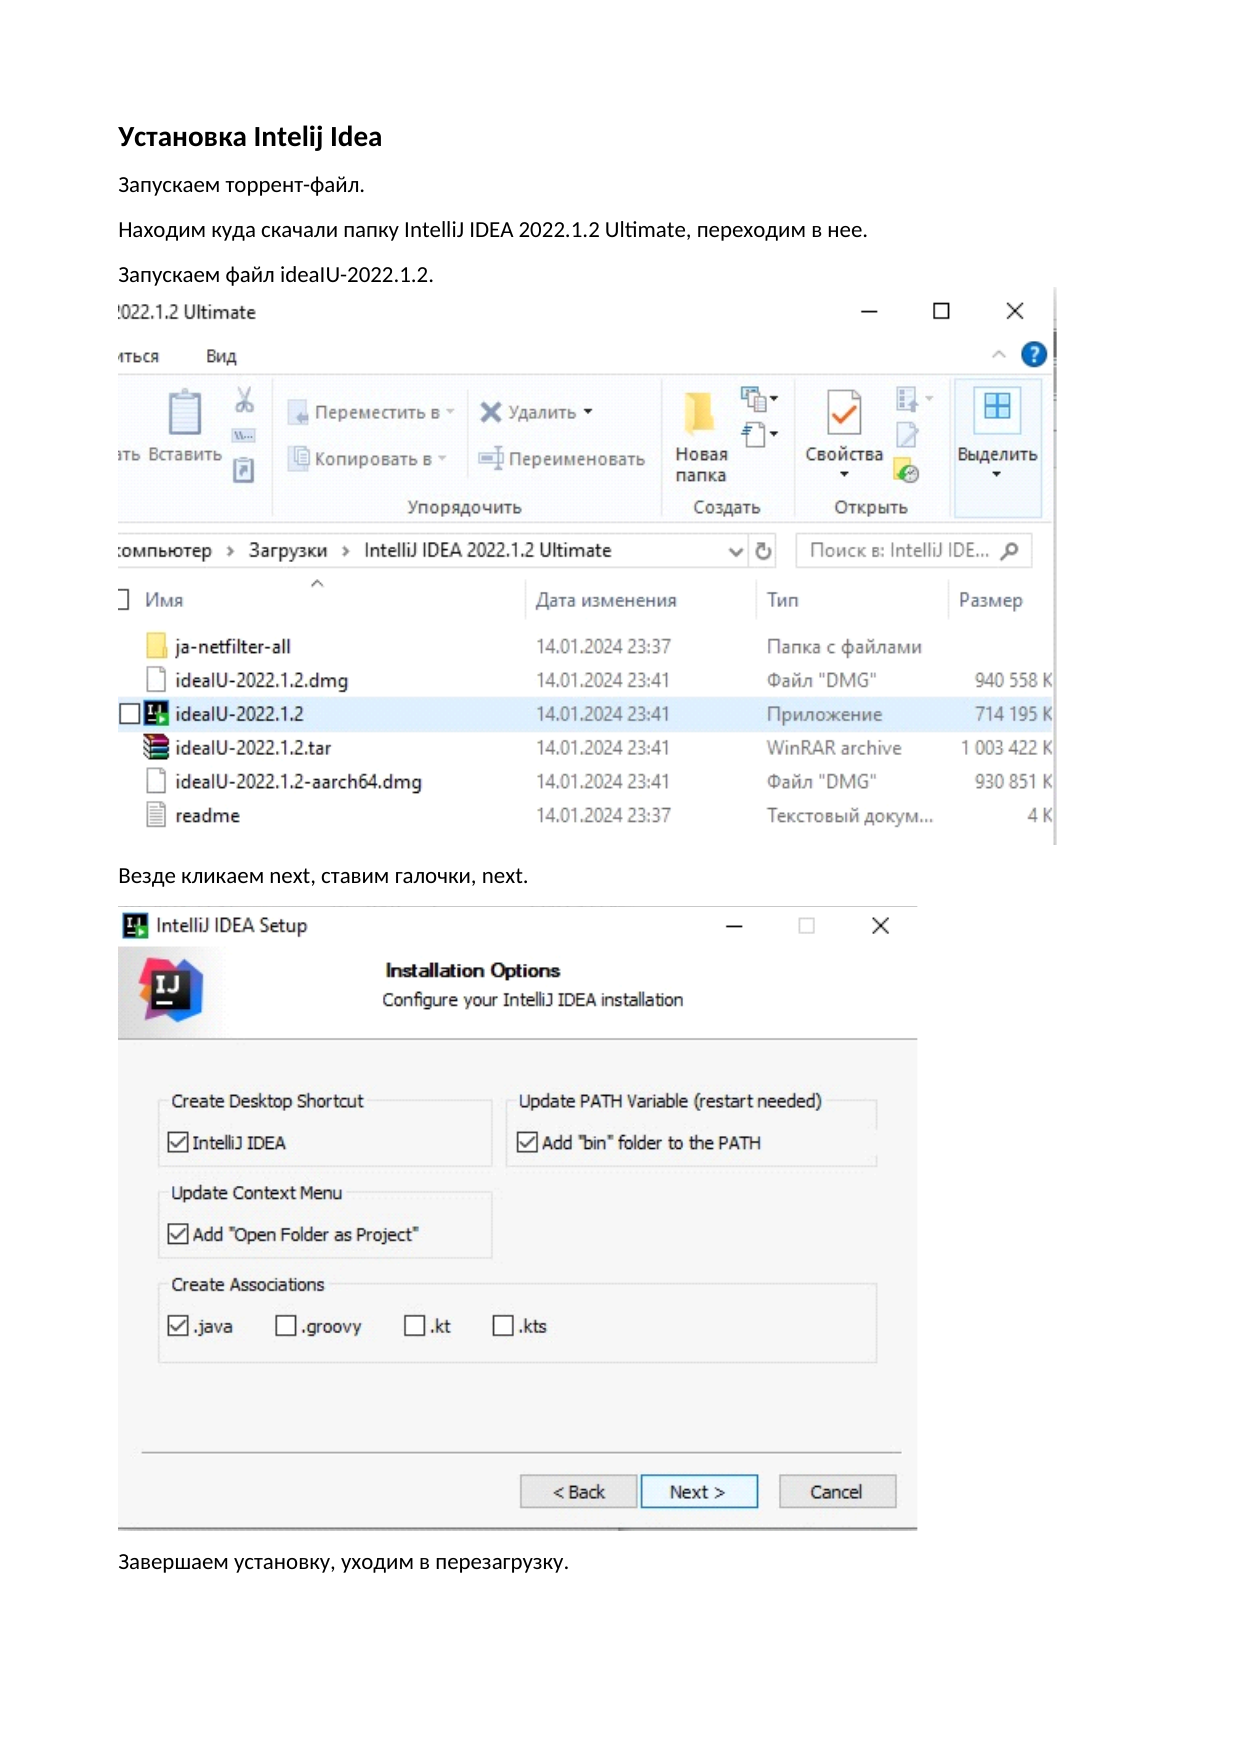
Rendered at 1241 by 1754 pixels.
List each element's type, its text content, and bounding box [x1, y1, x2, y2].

text Запускаем торрент-файл. [118, 170, 1122, 198]
text Установка Intelij Idea [118, 118, 1122, 154]
text Запускаем файл ideaIU-2022.1.2. [118, 260, 1122, 845]
text Завершаем установку, уходим в перезагрузку. [118, 1547, 1122, 1575]
text Везде кликаем next, ставим галочки, next. [118, 861, 1122, 889]
text Находим куда скачали папку IntelliJ IDEA 2022.1.2 Ultimate, переходим в нее. [118, 215, 1122, 243]
